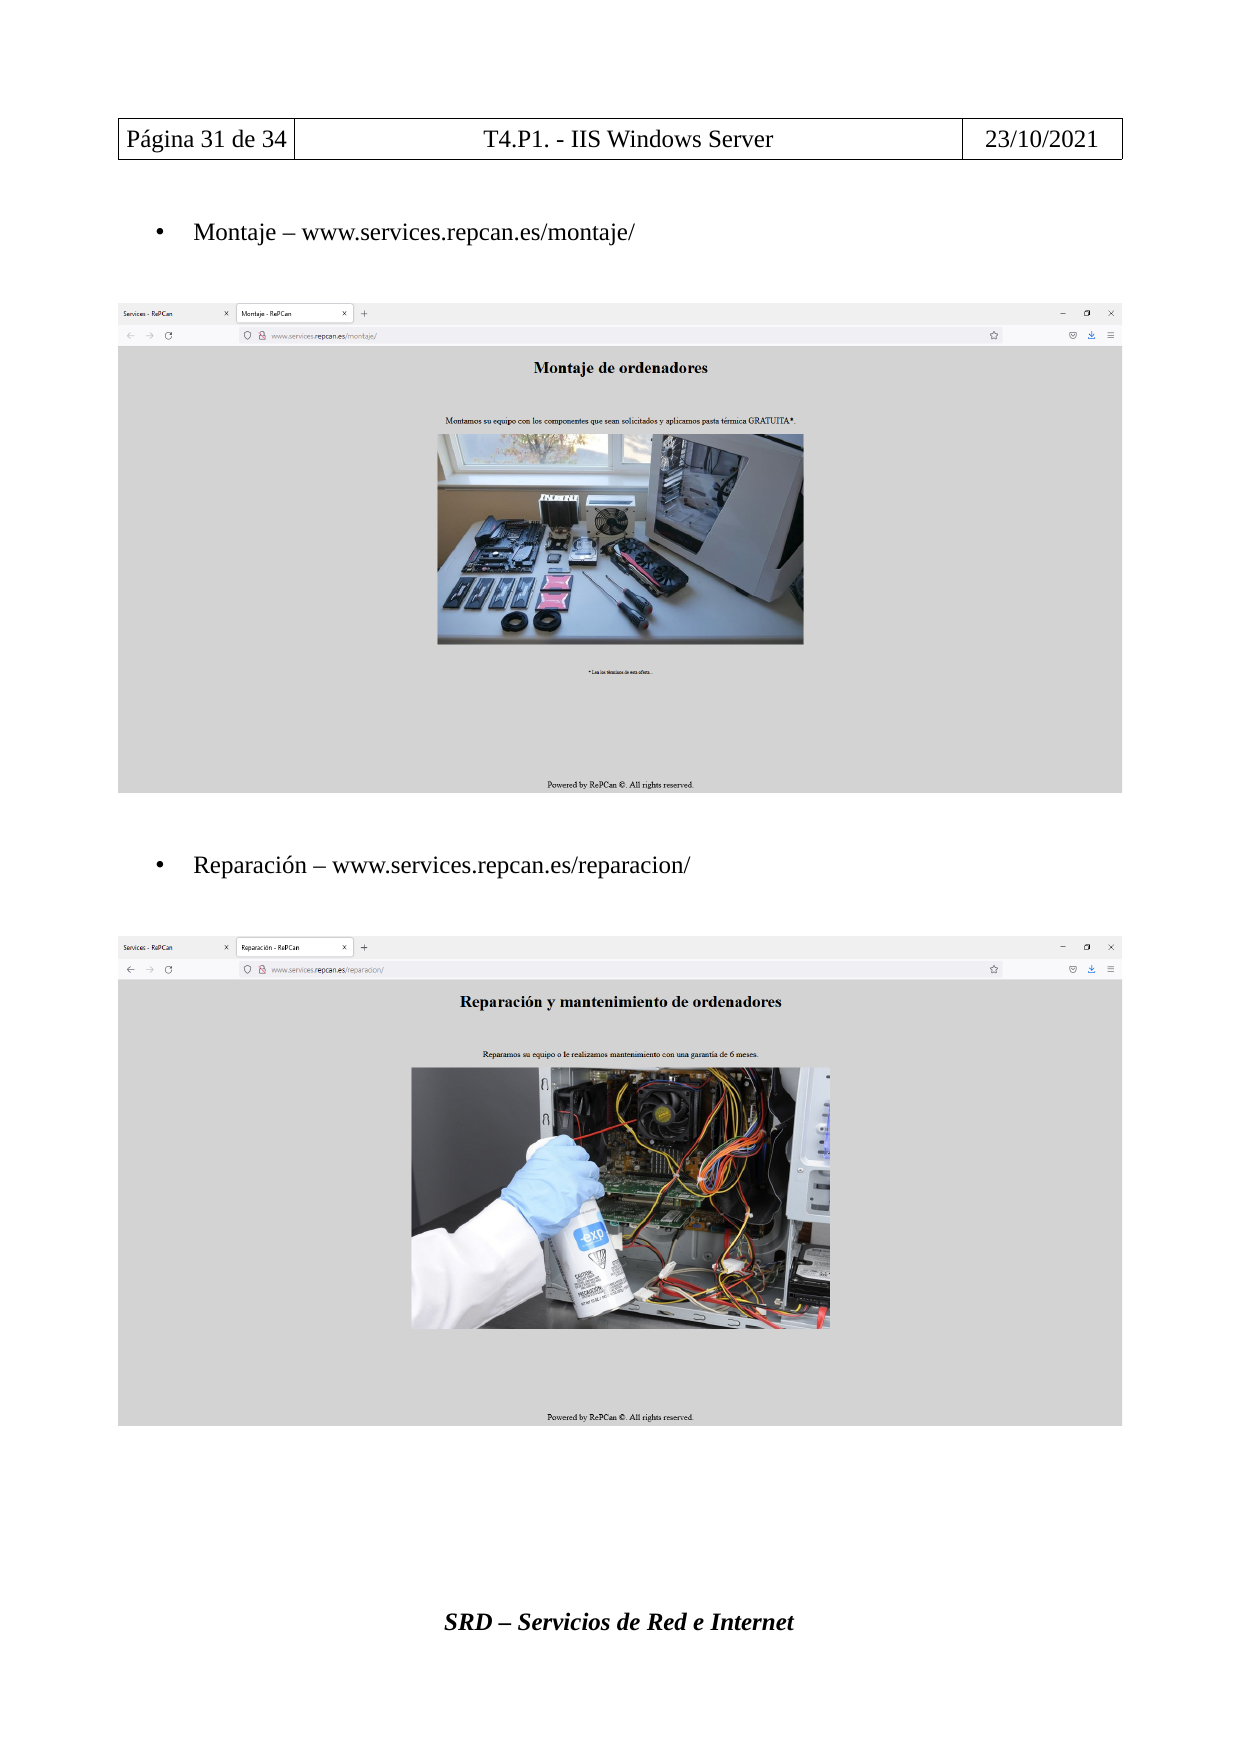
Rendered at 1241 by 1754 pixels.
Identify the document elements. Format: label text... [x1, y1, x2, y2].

list Montaje – www.services.repcan.es/montaje/ [156, 217, 1122, 246]
picture [118, 303, 1123, 793]
picture [118, 936, 1123, 1426]
list Reparación – www.services.repcan.es/reparacion/ [156, 850, 1122, 879]
